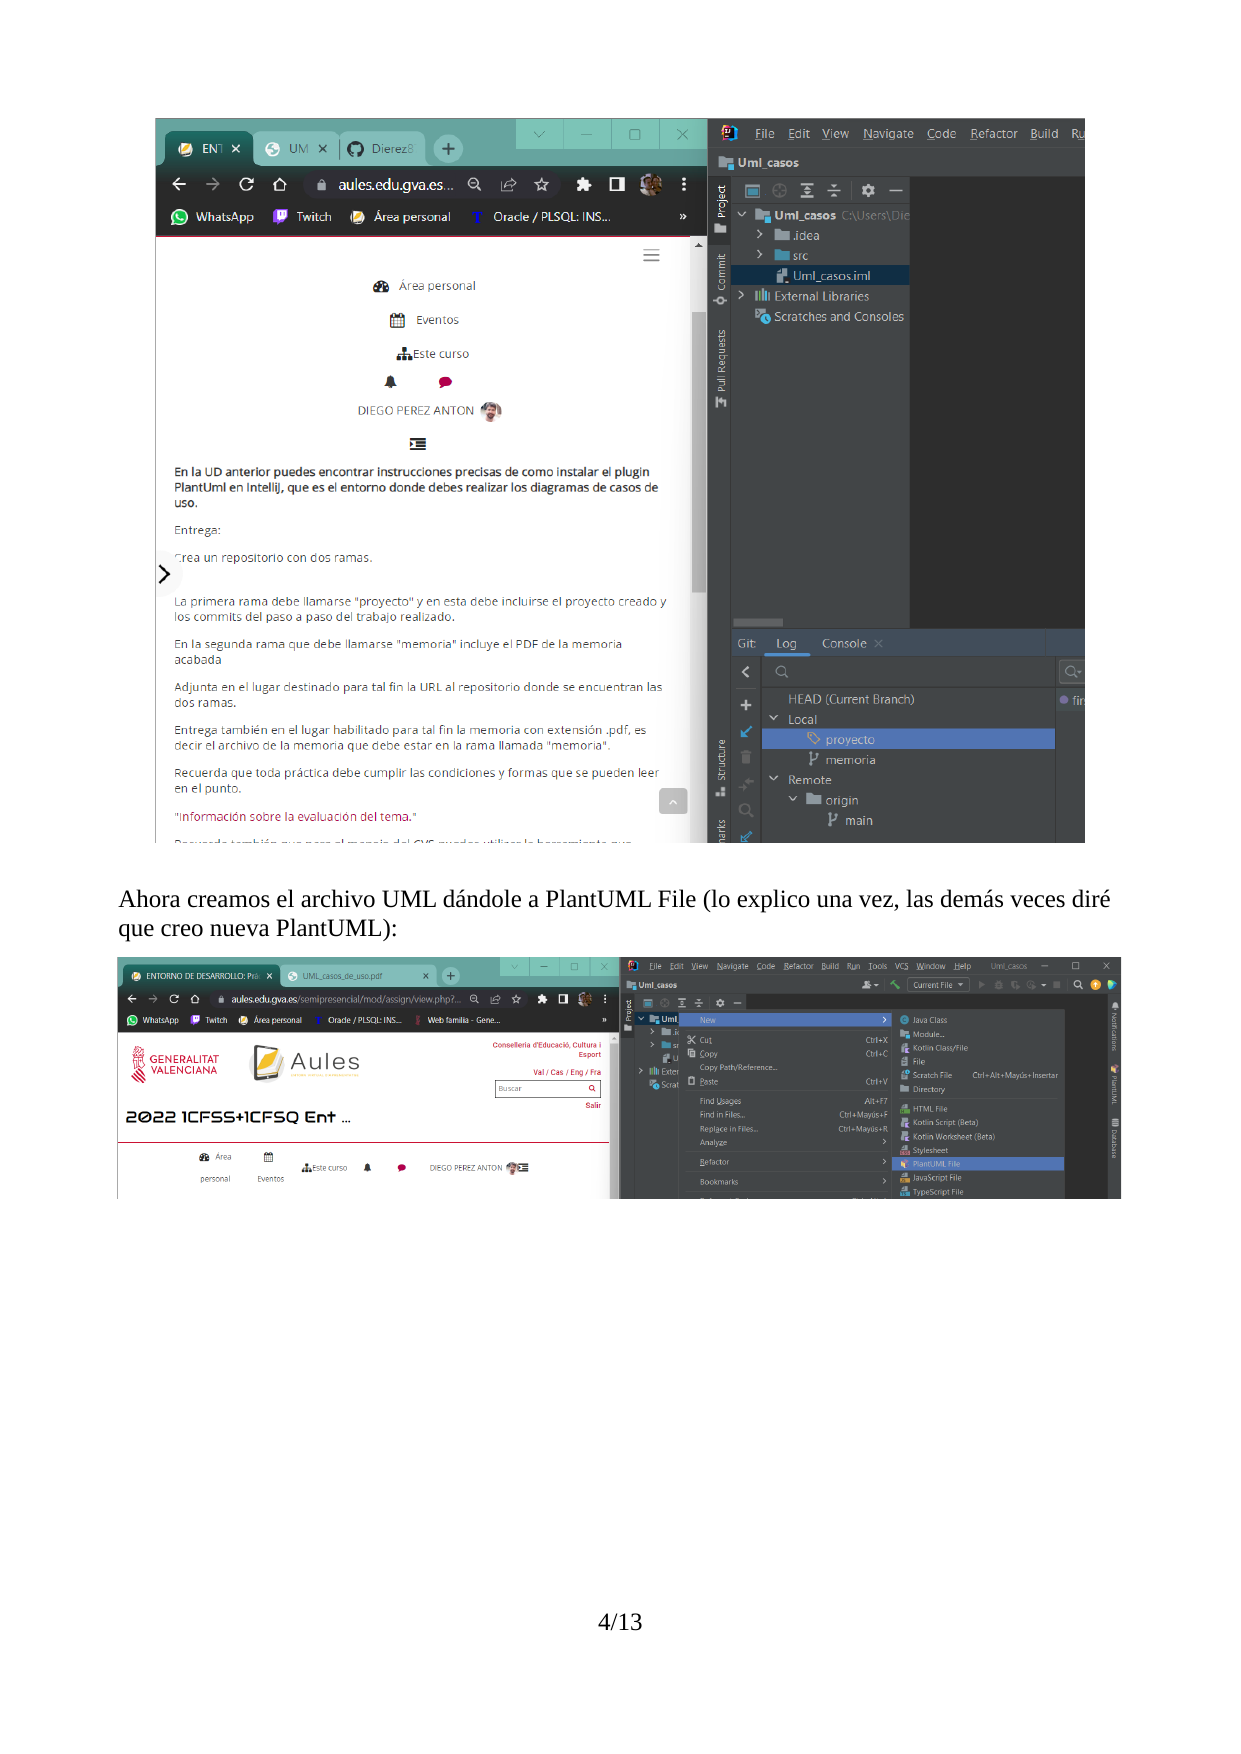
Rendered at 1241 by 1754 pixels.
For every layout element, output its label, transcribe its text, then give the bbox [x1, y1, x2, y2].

picture [117, 957, 1122, 1199]
picture [155, 118, 1085, 843]
text Ahora creamos el archivo UML dándole a PlantUML File (lo explico una vez, las demás veces diré que creo nueva PlantUML): [118, 884, 1122, 942]
